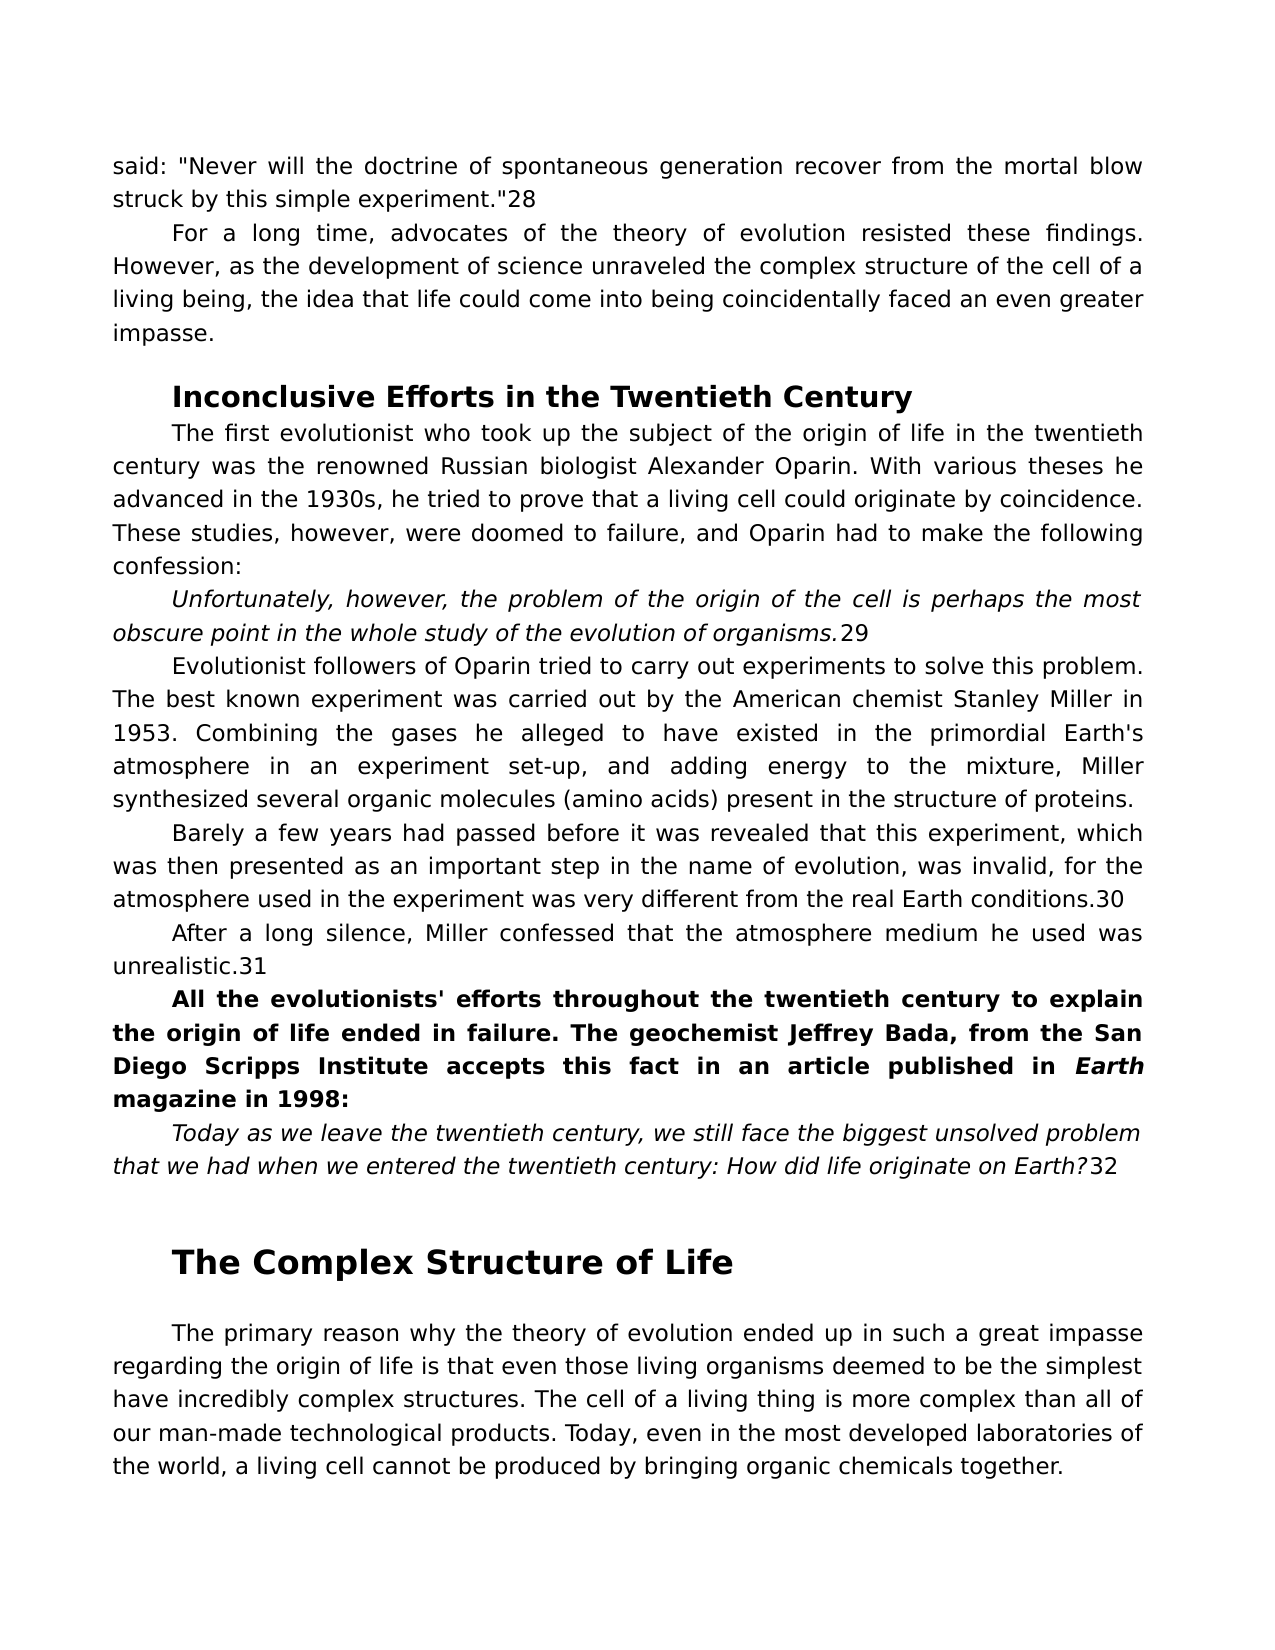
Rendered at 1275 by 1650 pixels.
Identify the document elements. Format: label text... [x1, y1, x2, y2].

text The Complex Structure of Life [112, 1248, 1145, 1281]
text Evolutionist followers of Oparin tried to carry out experiments to solve this problem. The best known experiment was carried out by the American chemist Stanley Miller in 1953. Combining the gases he alleged to have existed in the primordial Earth's atmosphere in an experiment set-up, and adding energy to the mixture, Miller synthesized several organic molecules (amino acids) present in the structure of proteins. [112, 648, 1145, 814]
text Inconclusive Efforts in the Twentieth Century [112, 381, 1145, 414]
text The first evolutionist who took up the subject of the origin of life in the twentieth century was the renowned Russian biologist Alexander Oparin. With various theses he advanced in the 1930s, he tried to prove that a living cell could originate by coincidence. These studies, however, were doomed to failure, and Oparin had to make the following confession: [112, 414, 1145, 581]
text The primary reason why the theory of evolution ended up in such a great impasse regarding the origin of life is that even those living organisms deemed to be the simplest have incredibly complex structures. The cell of a living thing is more complex than all of our man-made technological products. Today, even in the most developed laboratories of the world, a living cell cannot be produced by bringing organic chemicals together. [112, 1314, 1145, 1481]
text After a long silence, Miller confessed that the atmosphere medium he used was unrealistic.31 [112, 914, 1145, 981]
text For a long time, advocates of the theory of evolution resisted these findings. However, as the development of science unraveled the complex structure of the cell of a living being, the idea that life could come into being coincidentally faced an even greater impasse. [112, 214, 1145, 348]
text All the evolutionists' efforts throughout the twentieth century to explain the origin of life ended in failure. The geochemist Jeffrey Bada, from the San Diego Scripps Institute accepts this fact in an article published in Earth magazine in 1998: [112, 981, 1145, 1114]
text Unfortunately, however, the problem of the origin of the cell is perhaps the most obscure point in the whole study of the evolution of organisms.29 [112, 581, 1145, 648]
text said: "Never will the doctrine of spontaneous generation recover from the mortal blow struck by this simple experiment."28 [112, 148, 1145, 214]
text Today as we leave the twentieth century, we still face the biggest unsolved problem that we had when we entered the twentieth century: How did life originate on Earth?32 [112, 1114, 1145, 1181]
text Barely a few years had passed before it was revealed that this experiment, which was then presented as an important step in the name of evolution, was invalid, for the atmosphere used in the experiment was very different from the real Earth conditions.30 [112, 814, 1145, 914]
